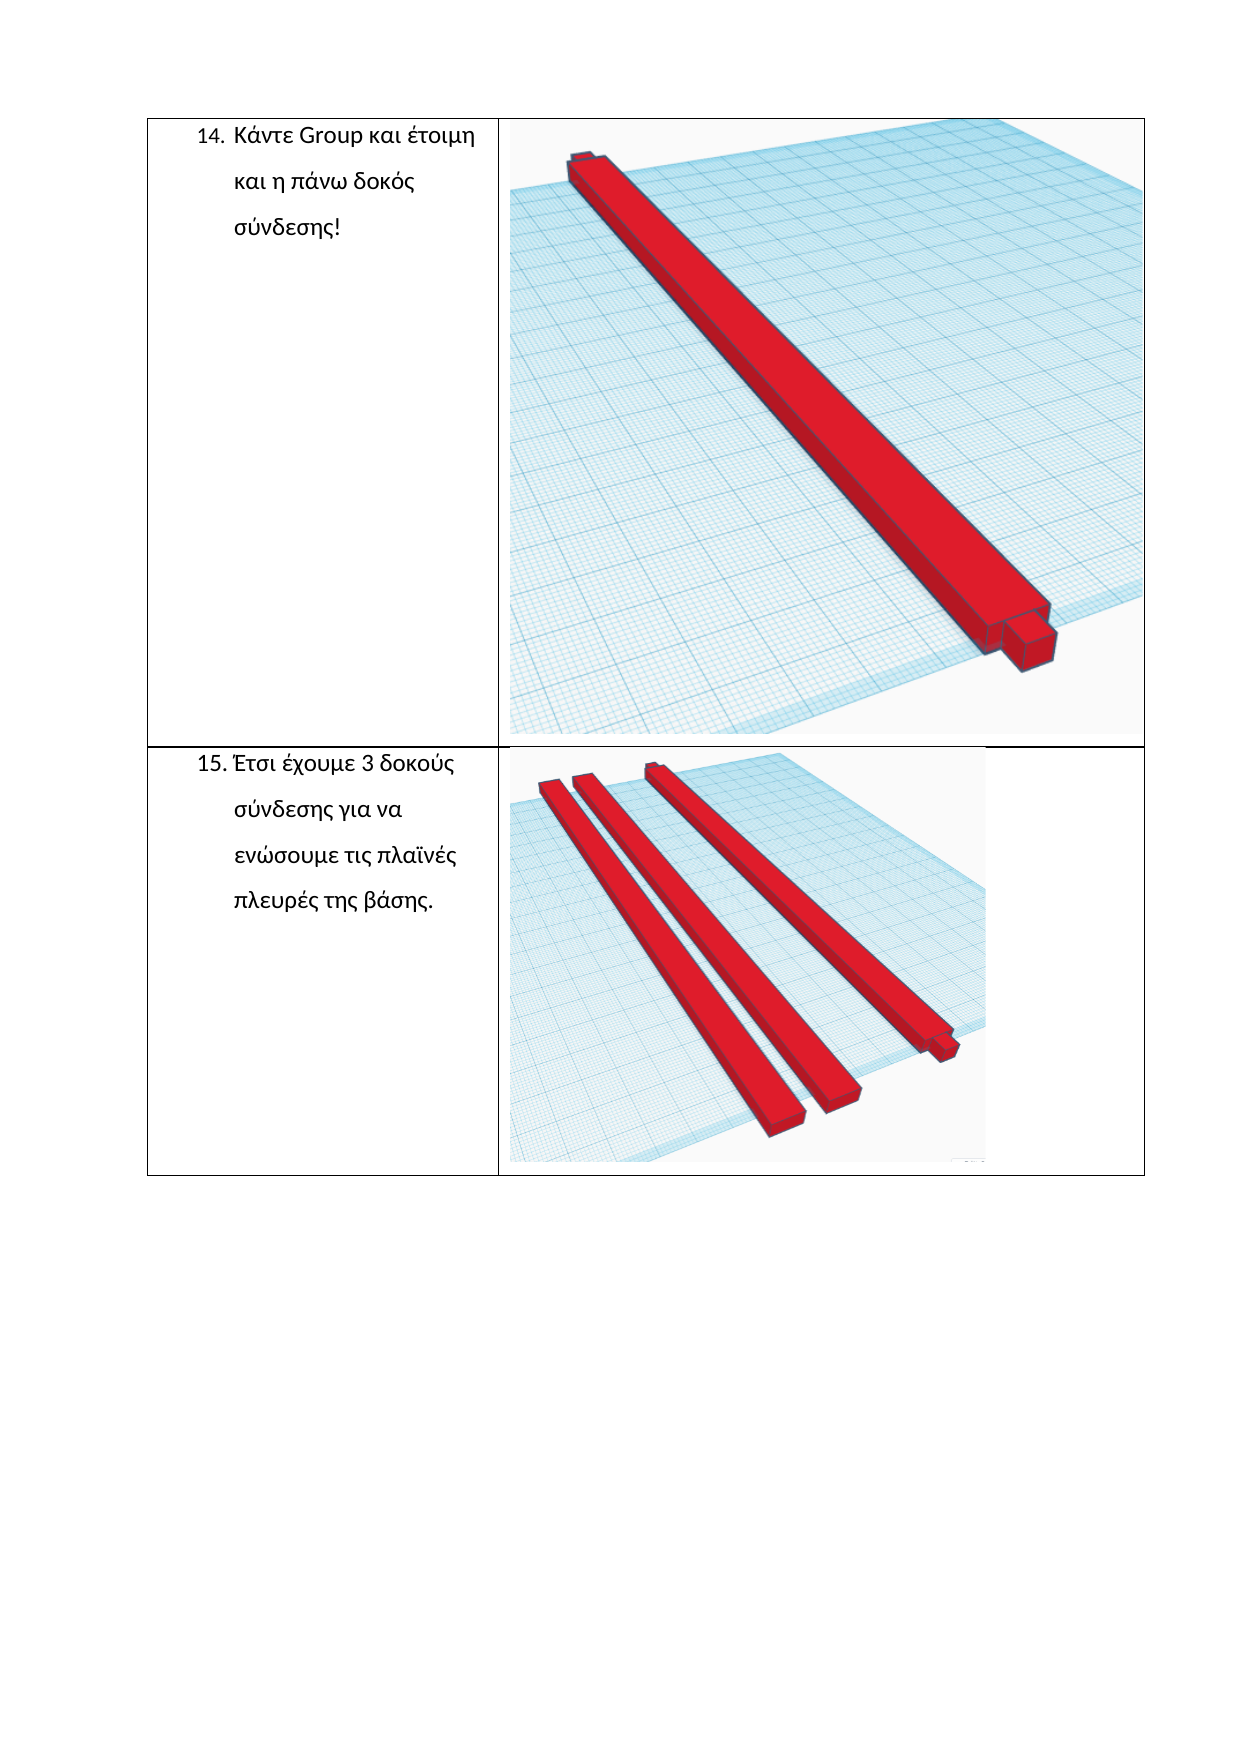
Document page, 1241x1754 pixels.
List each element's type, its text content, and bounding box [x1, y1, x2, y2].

table_cell [499, 119, 1144, 746]
table_cell Κάντε Group και έτοιμη και η πάνω δοκός σύνδεσης! [148, 119, 498, 746]
table_cell [499, 748, 1144, 1175]
table_cell Έτσι έχουμε 3 δοκούς σύνδεσης για να ενώσουμε τις πλαϊνές πλευρές της βάσης. [148, 748, 498, 1175]
